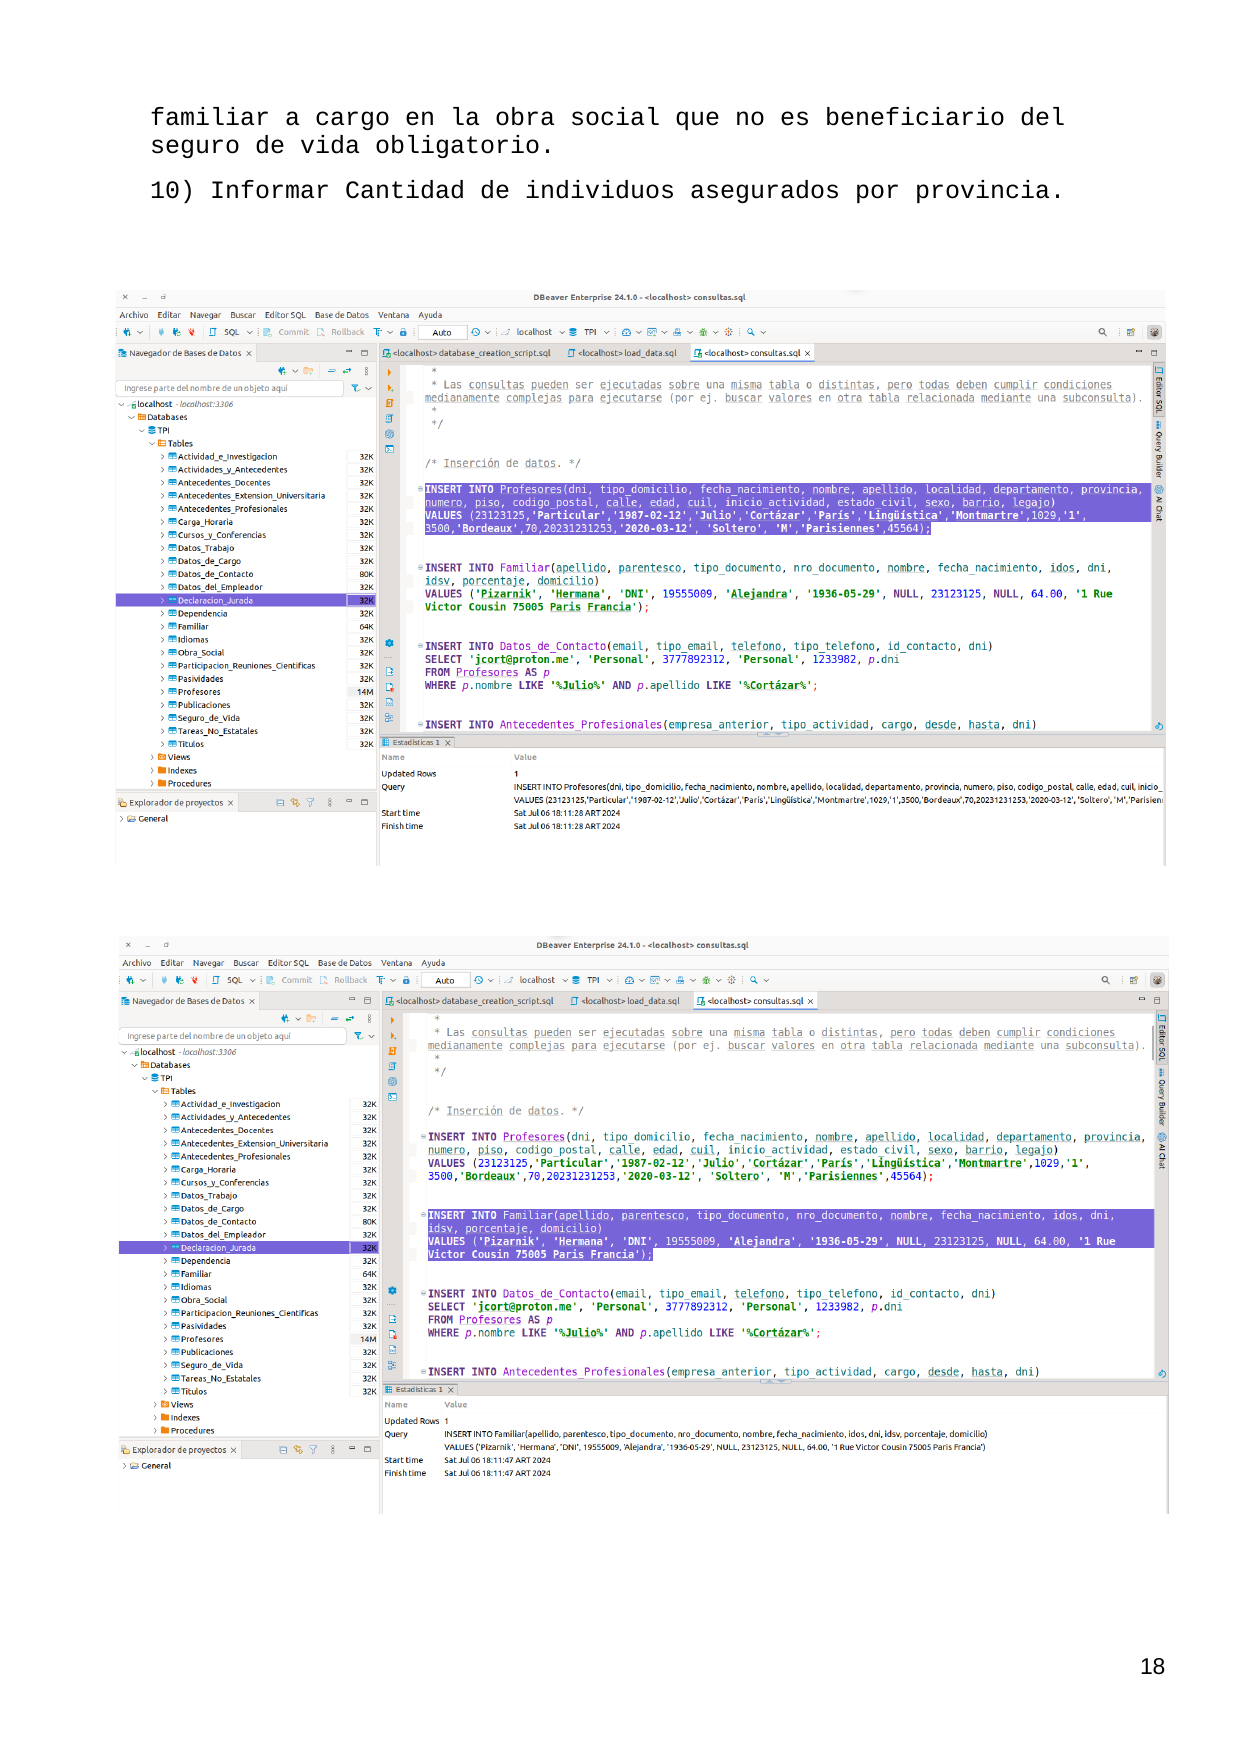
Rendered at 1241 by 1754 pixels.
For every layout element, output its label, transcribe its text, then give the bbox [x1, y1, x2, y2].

text 10) Informar Cantidad de individuos asegurados por provincia. [150, 178, 1165, 206]
picture [118, 936, 1169, 1514]
text familiar a cargo en la obra social que no es beneficiario del seguro de vida obligatorio. [150, 104, 1165, 161]
picture [115, 290, 1166, 866]
